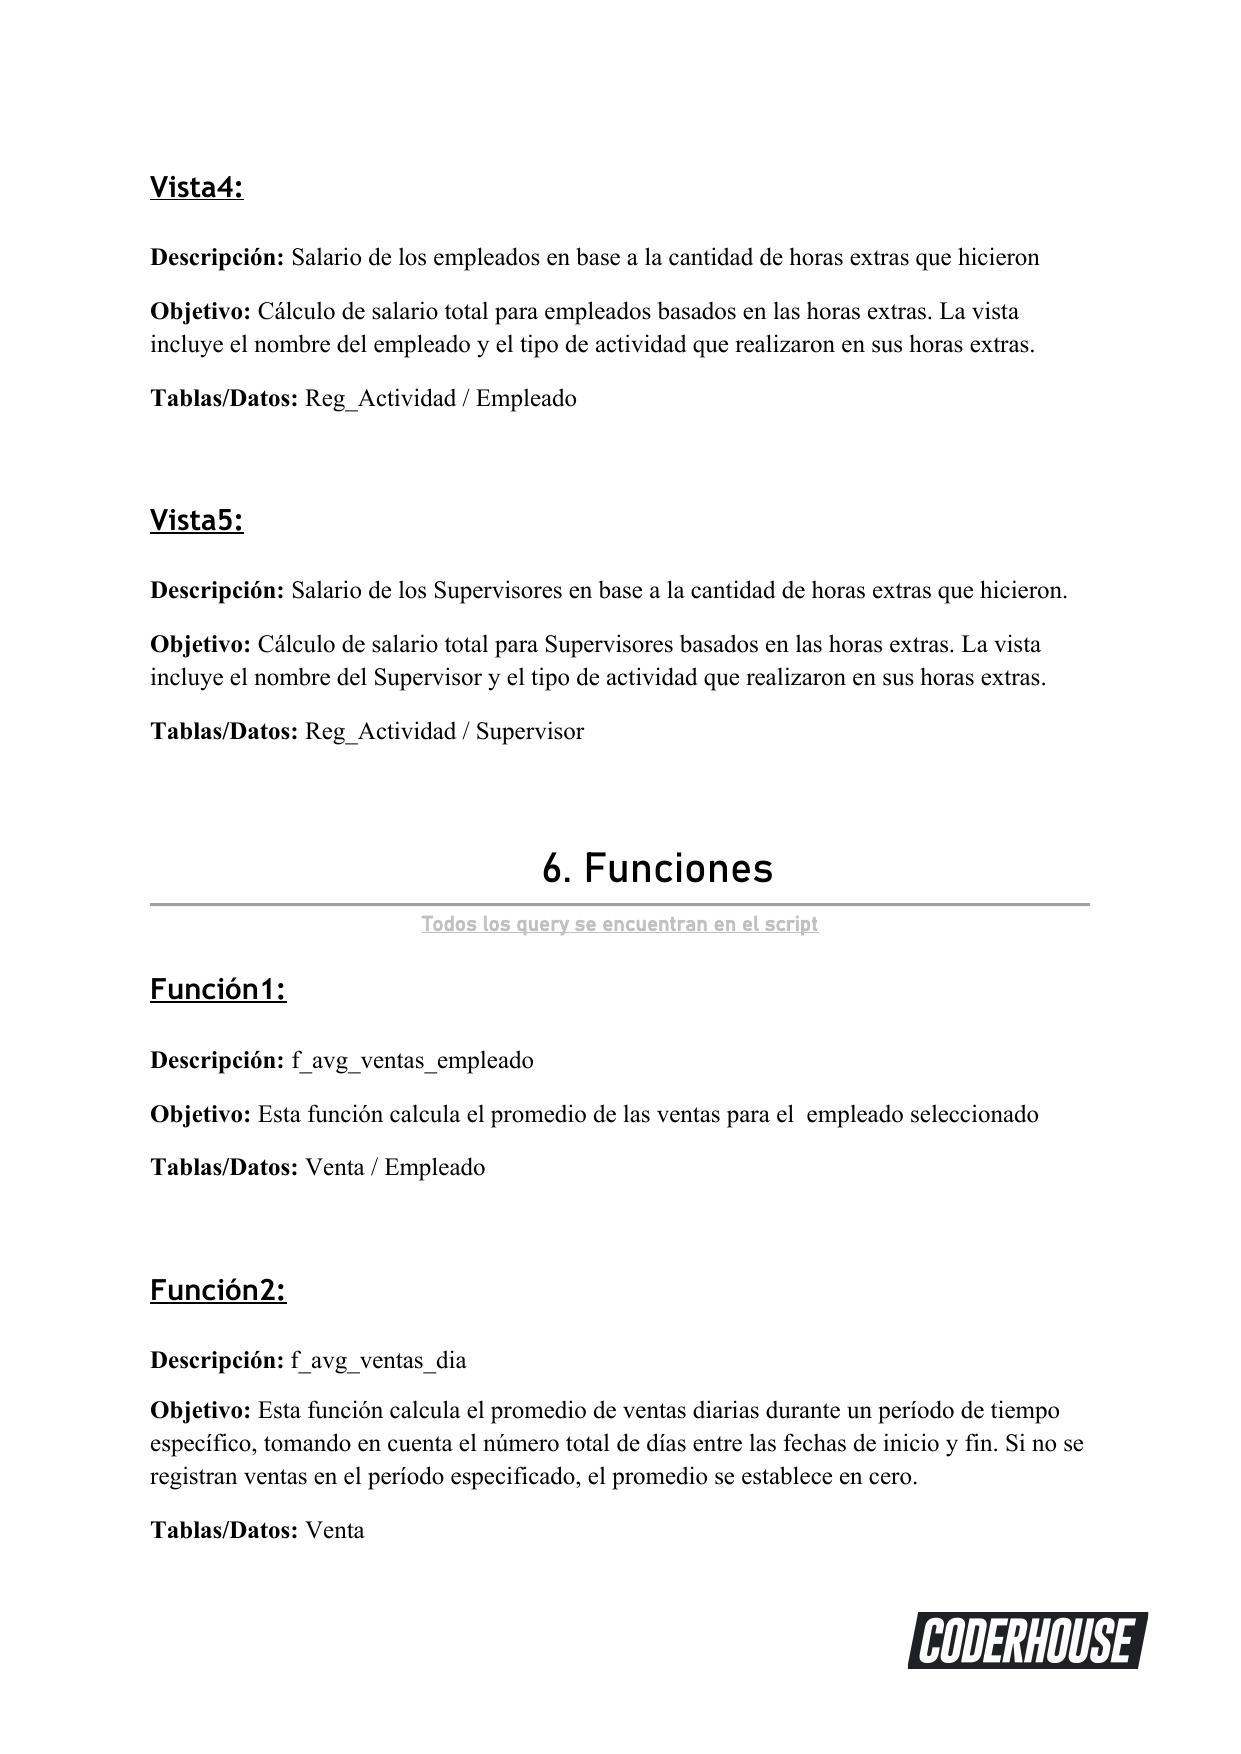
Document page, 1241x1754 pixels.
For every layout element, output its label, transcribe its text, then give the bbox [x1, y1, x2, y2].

text Todos los query se encuentran en el script [150, 907, 1090, 935]
text Descripción: Salario de los Supervisores en base a la cantidad de horas extras que hicieron. [150, 576, 1090, 604]
subtitle Vista4: [150, 169, 1090, 203]
text Tablas/Datos: Reg_Actividad / Empleado [150, 383, 1090, 412]
text Descripción: f_avg_ventas_empleado [150, 1045, 1090, 1073]
text Objetivo: Esta función calcula el promedio de las ventas para el empleado seleccionado [150, 1099, 1090, 1127]
text Tablas/Datos: Reg_Actividad / Supervisor [150, 716, 1090, 745]
text Descripción: Salario de los empleados en base a la cantidad de horas extras que hicieron [150, 242, 1090, 271]
text Tablas/Datos: Venta [150, 1515, 1090, 1544]
text Objetivo: Cálculo de salario total para Supervisores basados en las horas extras. La vista incluye el nombre del Supervisor y el tipo de actividad que realizaron en sus horas extras. [150, 629, 1090, 691]
text Objetivo: Esta función calcula el promedio de ventas diarias durante un período de tiempo específico, tomando en cuenta el número total de días entre las fechas de inicio y fin. Si no se registran ventas en el período especificado, el promedio se establece en cero. [150, 1395, 1090, 1490]
text Tablas/Datos: Venta / Empleado [150, 1152, 1090, 1181]
text Objetivo: Cálculo de salario total para empleados basados en las horas extras. La vista incluye el nombre del empleado y el tipo de actividad que realizaron en sus horas extras. [150, 296, 1090, 358]
picture [907, 1612, 1149, 1669]
subtitle 6. Funciones [187, 841, 1090, 891]
subtitle Función2: [150, 1273, 1090, 1307]
subtitle Vista5: [150, 503, 1090, 537]
subtitle Función1: [150, 972, 1090, 1006]
text Descripción: f_avg_ventas_dia [150, 1345, 1090, 1374]
